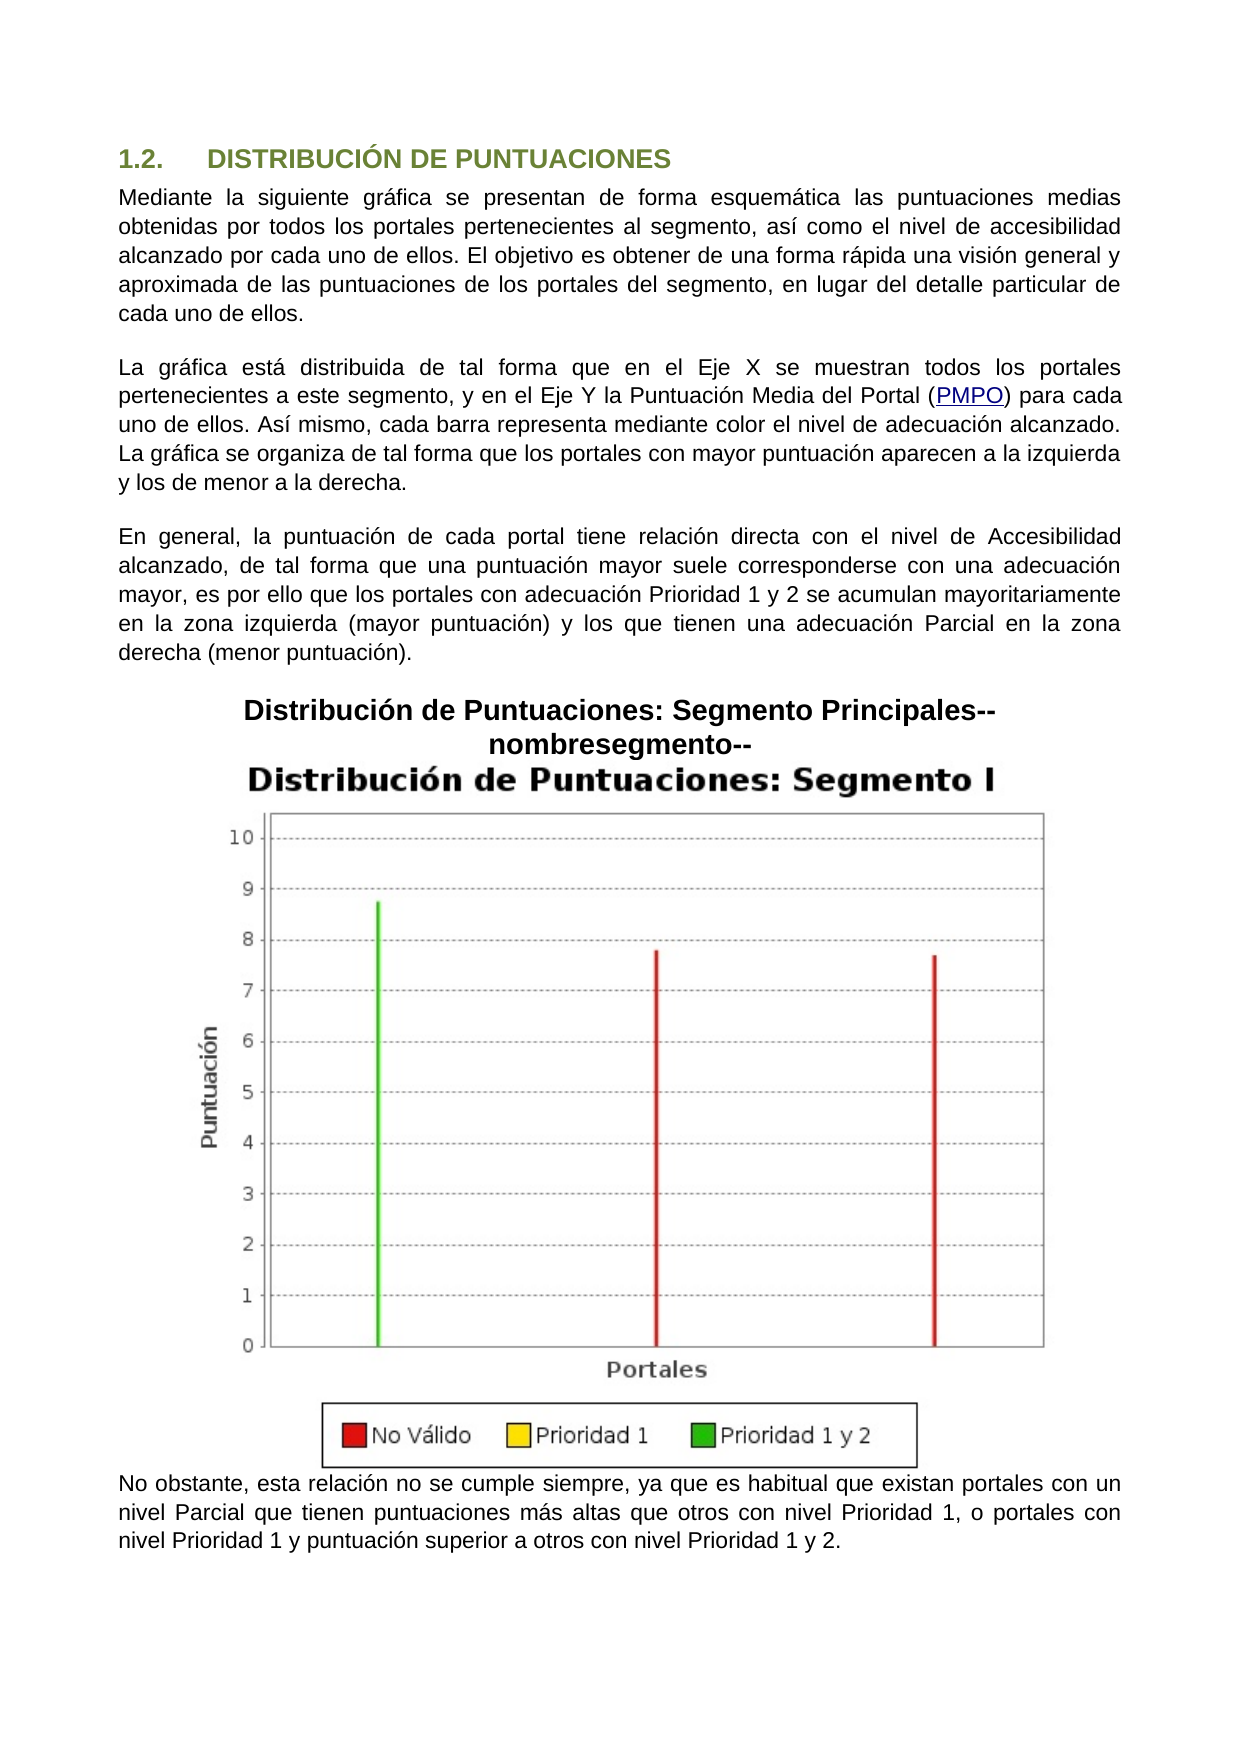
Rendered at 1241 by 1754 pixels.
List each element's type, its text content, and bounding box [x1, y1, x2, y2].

text La gráfica está distribuida de tal forma que en el Eje X se muestran todos los portales pertenecientes a este segmento, y en el Eje Y la Puntuación Media del Portal (PMPO) para cada uno de ellos. Así mismo, cada barra representa mediante color el nivel de adecuación alcanzado. La gráfica se organiza de tal forma que los portales con mayor puntuación aparecen a la izquierda y los de menor a la derecha. [118, 353, 1122, 496]
subtitle Distribución de puntuaciones [118, 143, 1122, 174]
text No obstante, esta relación no se cumple siempre, ya que es habitual que existan portales con un nivel Parcial que tienen puntuaciones más altas que otros con nivel Prioridad 1, o portales con nivel Prioridad 1 y puntuación superior a otros con nivel Prioridad 1 y 2. [118, 1469, 1122, 1554]
text Mediante la siguiente gráfica se presentan de forma esquemática las puntuaciones medias obtenidas por todos los portales pertenecientes al segmento, así como el nivel de accesibilidad alcanzado por cada uno de ellos. El objetivo es obtener de una forma rápida una visión general y aproximada de las puntuaciones de los portales del segmento, en lugar del detalle particular de cada uno de ellos. [118, 184, 1122, 326]
picture [178, 760, 1062, 1470]
text Distribución de Puntuaciones: Segmento Principales--nombresegmento-- [118, 693, 1122, 760]
text En general, la puntuación de cada portal tiene relación directa con el nivel de Accesibilidad alcanzado, de tal forma que una puntuación mayor suele corresponderse con una adecuación mayor, es por ello que los portales con adecuación Prioridad 1 y 2 se acumulan mayoritariamente en la zona izquierda (mayor puntuación) y los que tienen una adecuación Parcial en la zona derecha (menor puntuación). [118, 523, 1122, 666]
